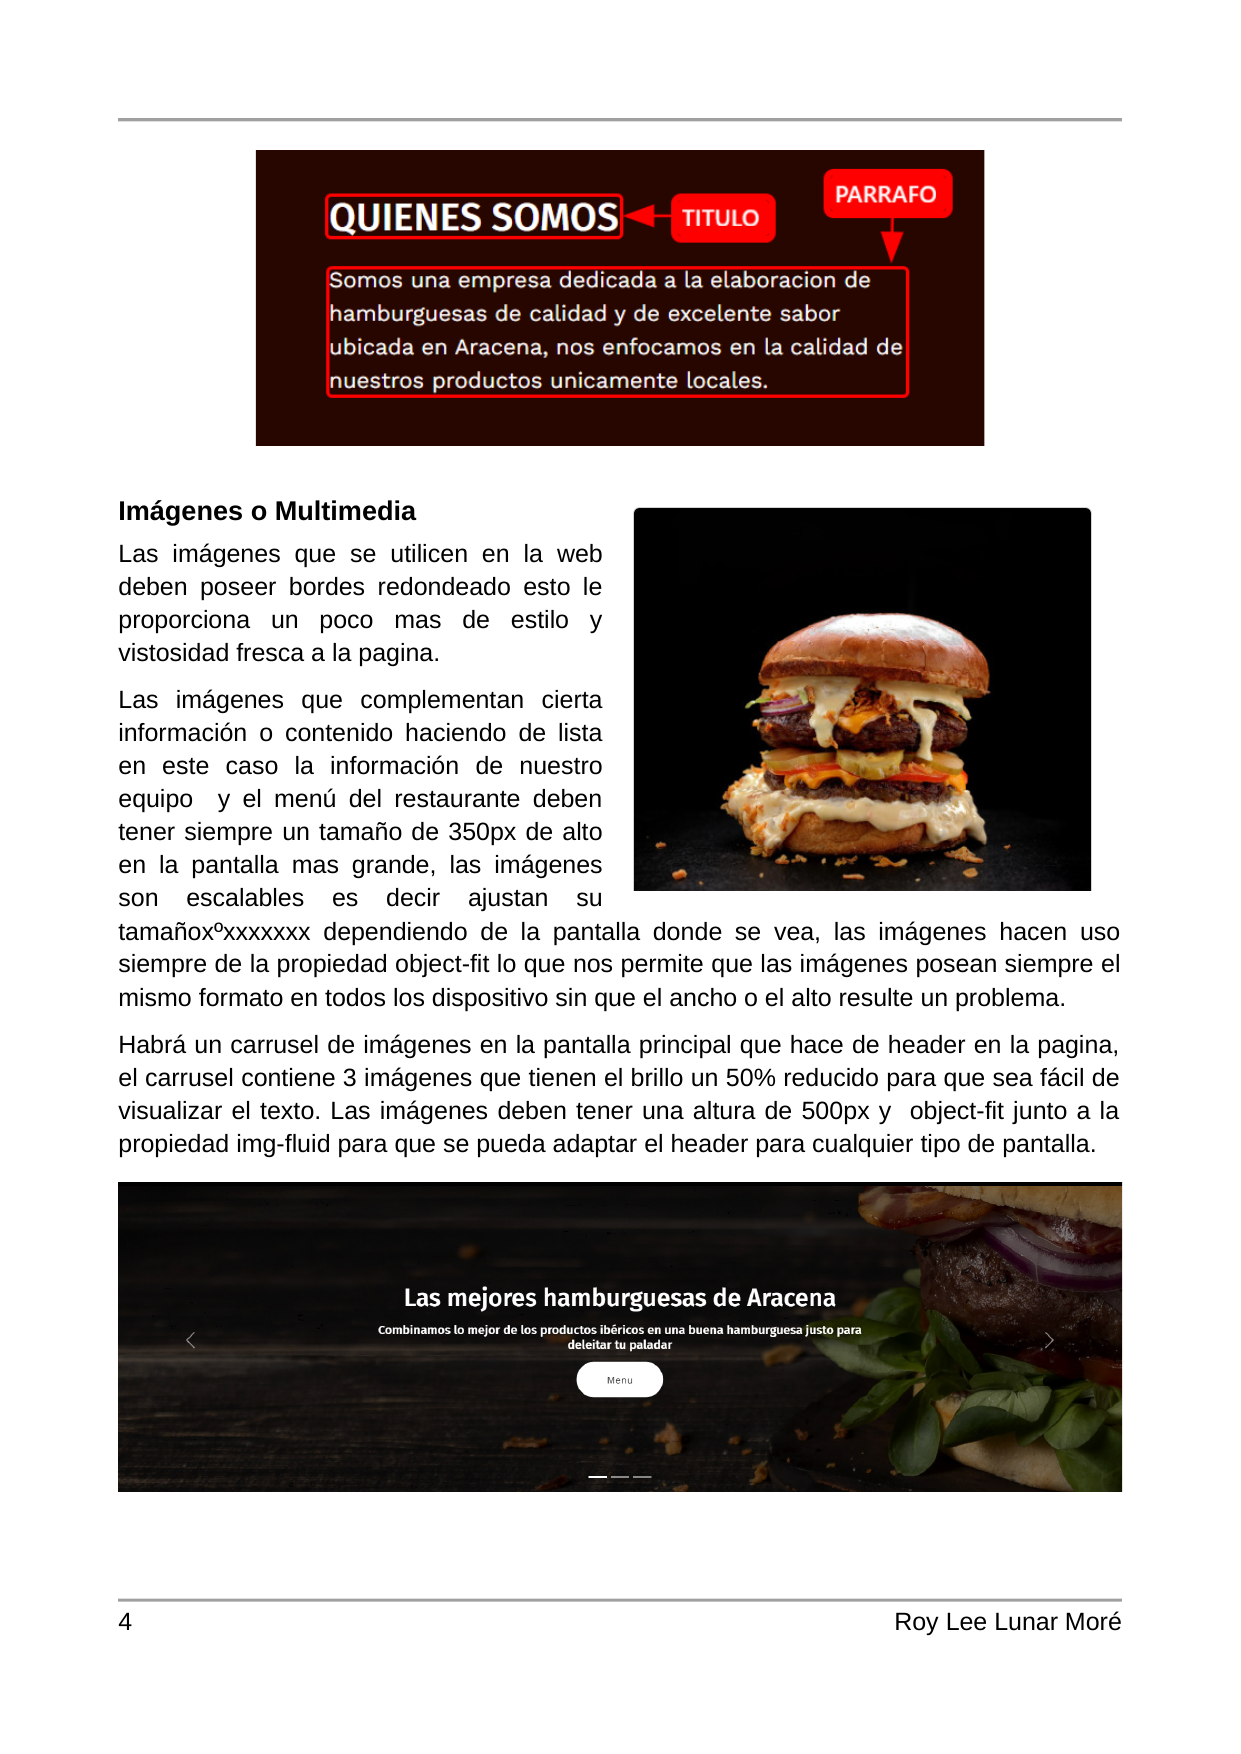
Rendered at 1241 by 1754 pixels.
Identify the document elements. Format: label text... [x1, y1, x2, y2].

picture [118, 1182, 1123, 1492]
picture [255, 150, 985, 446]
picture [603, 491, 1117, 891]
text Habrá un carrusel de imágenes en la pantalla principal que hace de header en la pagina, el carrusel contiene 3 imágenes que tienen el brillo un 50% reducido para que sea fácil de visualizar el texto. Las imágenes deben tener una altura de 500px y object-fit junto a la propiedad img-fluid para que se pueda adaptar el header para cualquier tipo de pantalla. [118, 1030, 1122, 1158]
text Las imágenes que se utilicen en la web deben poseer bordes redondeado esto le proporciona un poco mas de estilo y vistosidad fresca a la pagina. [118, 539, 603, 666]
subtitle Imágenes o Multimedia [118, 495, 603, 526]
text Las imágenes que complementan cierta información o contenido haciendo de lista en este caso la información de nuestro equipo y el menú del restaurante deben tener siempre un tamaño de 350px de alto en la pantalla mas grande, las imágenes son escalables es decir ajustan su tamañoxºxxxxxxx dependiendo de la pantalla donde se vea, las imágenes hacen uso siempre de la propiedad object-fit lo que nos permite que las imágenes posean siempre el mismo formato en todos los dispositivo sin que el ancho o el alto resulte un problema. [118, 685, 1122, 1011]
